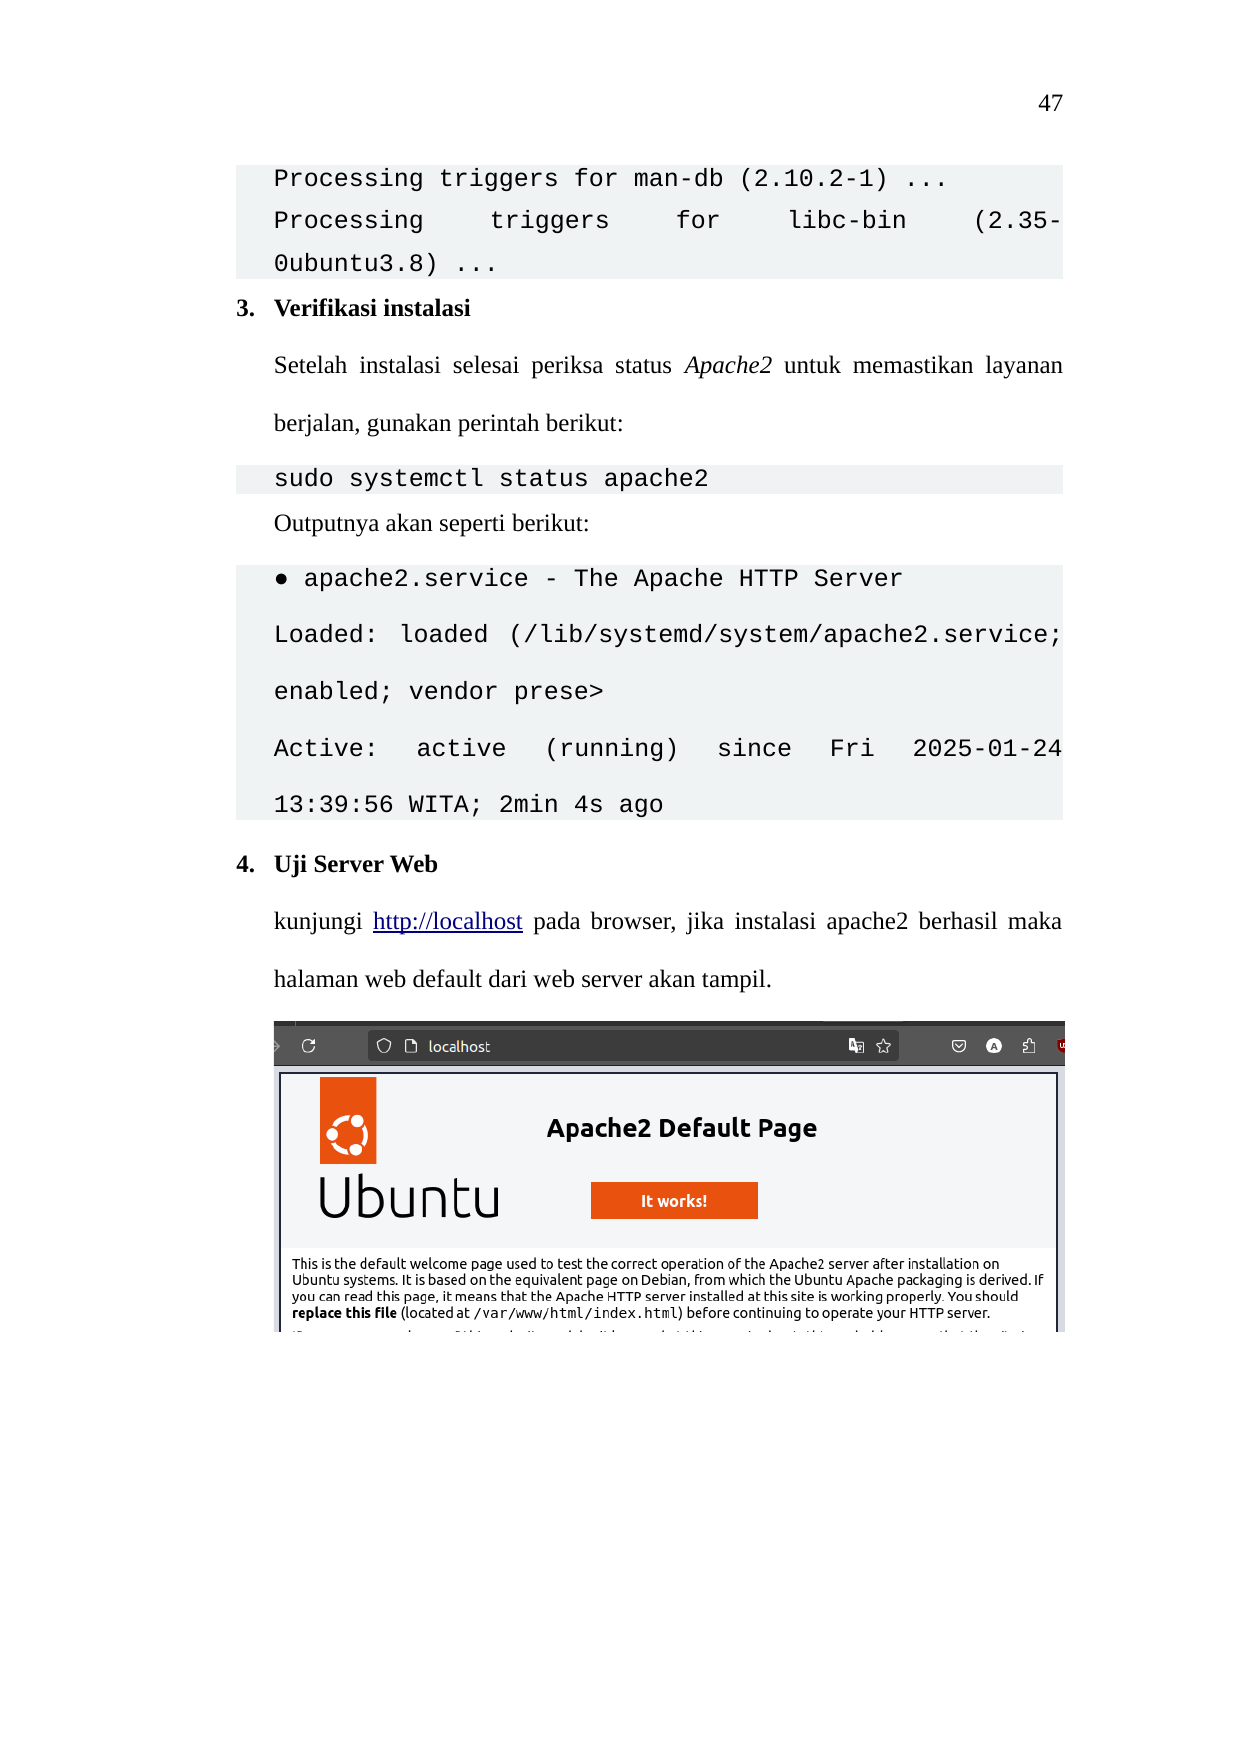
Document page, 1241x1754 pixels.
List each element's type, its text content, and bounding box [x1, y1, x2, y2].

list Active: active (running) since Fri 2025-01-24 13:39:56 WITA; 2min 4s ago [236, 735, 1063, 820]
list Loaded: loaded (/lib/systemd/system/apache2.service; enabled; vendor prese> [236, 622, 1063, 707]
list Verifikasi instalasi [236, 293, 1063, 322]
picture [273, 1021, 1065, 1332]
list sudo systemctl status apache2 [236, 465, 1063, 494]
list Outputnya akan seperti berikut: [236, 508, 1063, 537]
list Uji Server Web [236, 849, 1063, 877]
list kunjungi http://localhost pada browser, jika instalasi apache2 berhasil maka halaman web default dari web server akan tampil. [236, 906, 1063, 992]
list Setelah instalasi selesai periksa status Apache2 untuk memastikan layanan berjalan, gunakan perintah berikut: [236, 350, 1063, 437]
list Processing triggers for libc-bin (2.35-0ubuntu3.8) ... [236, 208, 1063, 279]
list ● apache2.service - The Apache HTTP Server [236, 565, 1063, 594]
list Processing triggers for man-db (2.10.2-1) ... [236, 165, 1063, 194]
